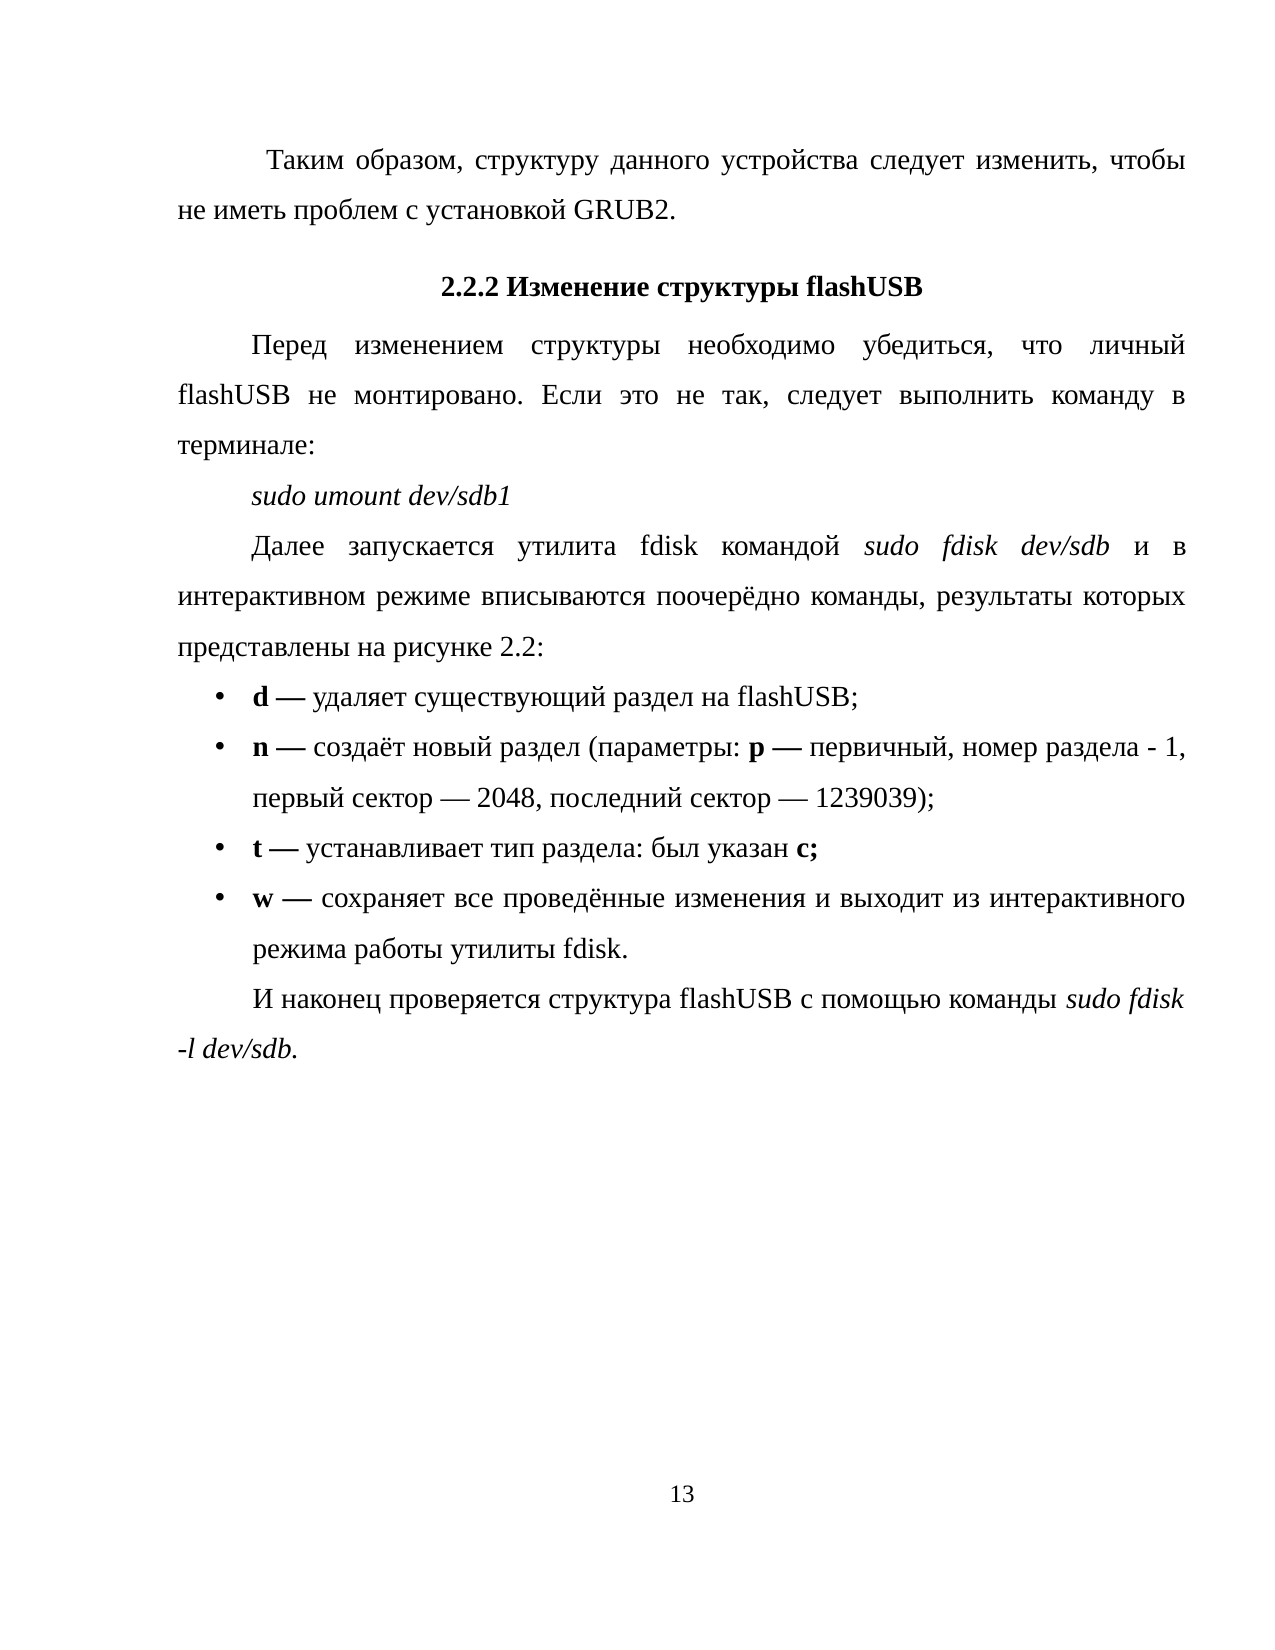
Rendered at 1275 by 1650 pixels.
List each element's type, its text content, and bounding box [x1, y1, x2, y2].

subtitle 2.2.2 Изменение структуры flashUSB [177, 269, 1186, 302]
text И наконец проверяется структура flashUSB с помощью команды sudo fdisk -l dev/sdb. [177, 981, 1186, 1065]
text Далее запускается утилита fdisk командой sudo fdisk dev/sdb и в интерактивном режиме вписываются поочерёдно команды, результаты которых представлены на рисунке 2.2: [177, 528, 1186, 662]
list w — сохраняет все проведённые изменения и выходит из интерактивного режима работы утилиты fdisk. [215, 881, 1186, 964]
text Перед изменением структуры необходимо убедиться, что личный flashUSB не монтировано. Если это не так, следует выполнить команду в терминале: [177, 327, 1186, 461]
list d — удаляет существующий раздел на flashUSB; [215, 679, 1186, 713]
text sudo umount dev/sdb1 [177, 478, 1186, 511]
list n — создаёт новый раздел (параметры: p — первичный, номер раздела - 1, первый сектор — 2048, последний сектор — 1239039); [215, 729, 1186, 813]
list t — устанавливает тип раздела: был указан c; [215, 830, 1186, 864]
text Таким образом, структуру данного устройства следует изменить, чтобы не иметь проблем с установкой GRUB2. [177, 142, 1186, 226]
